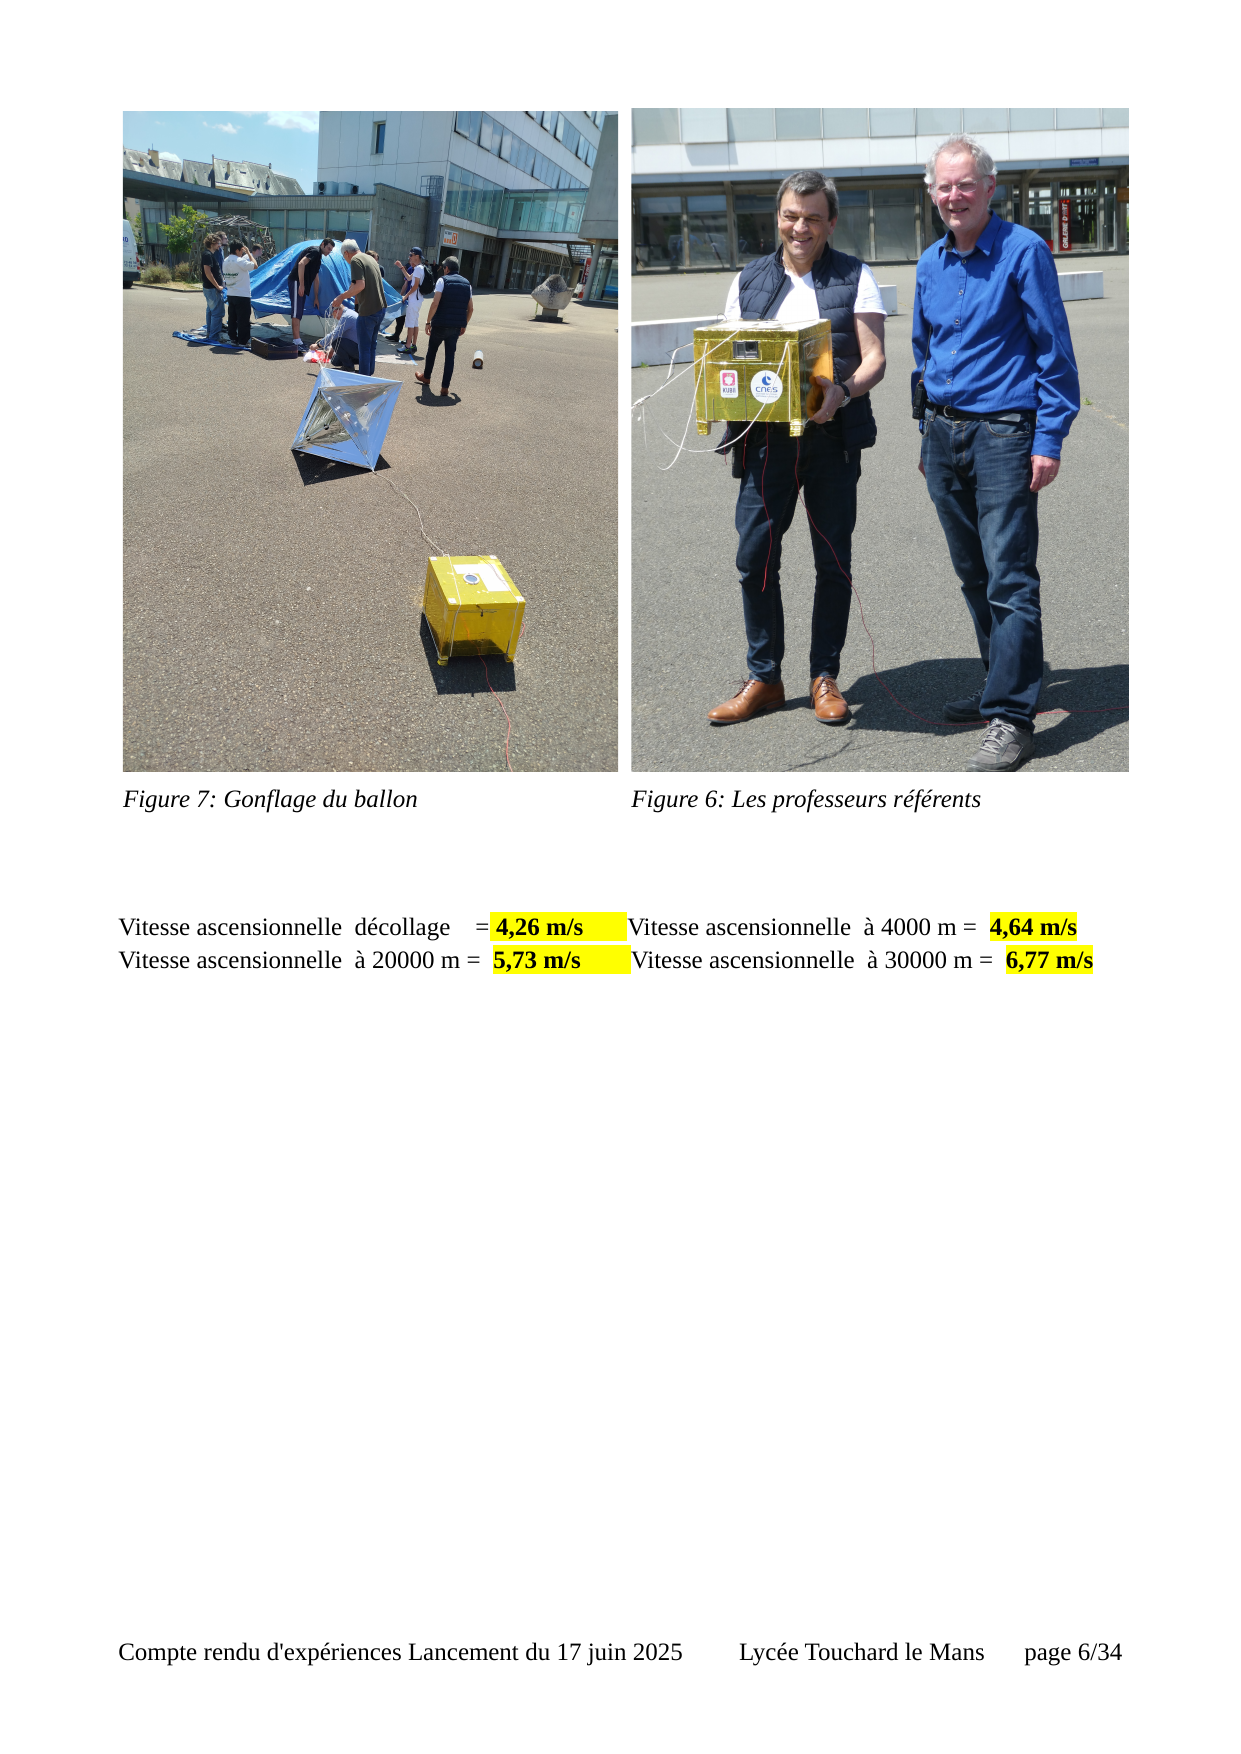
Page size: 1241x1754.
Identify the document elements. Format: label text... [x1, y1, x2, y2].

text Figure 6: Les professeurs référents [631, 772, 1129, 813]
picture [122, 111, 619, 772]
text Vitesse ascensionnelle décollage = 4,26 m/s Vitesse ascensionnelle à 4000 m = 4,64 m/s Vitesse ascensionnelle à 20000 m = 5,73 m/s Vitesse ascensionnelle à 30000 m = 6,77 m/s [118, 88, 1129, 974]
text Figure 7: Gonflage du ballon [123, 772, 618, 813]
picture [631, 108, 1129, 772]
